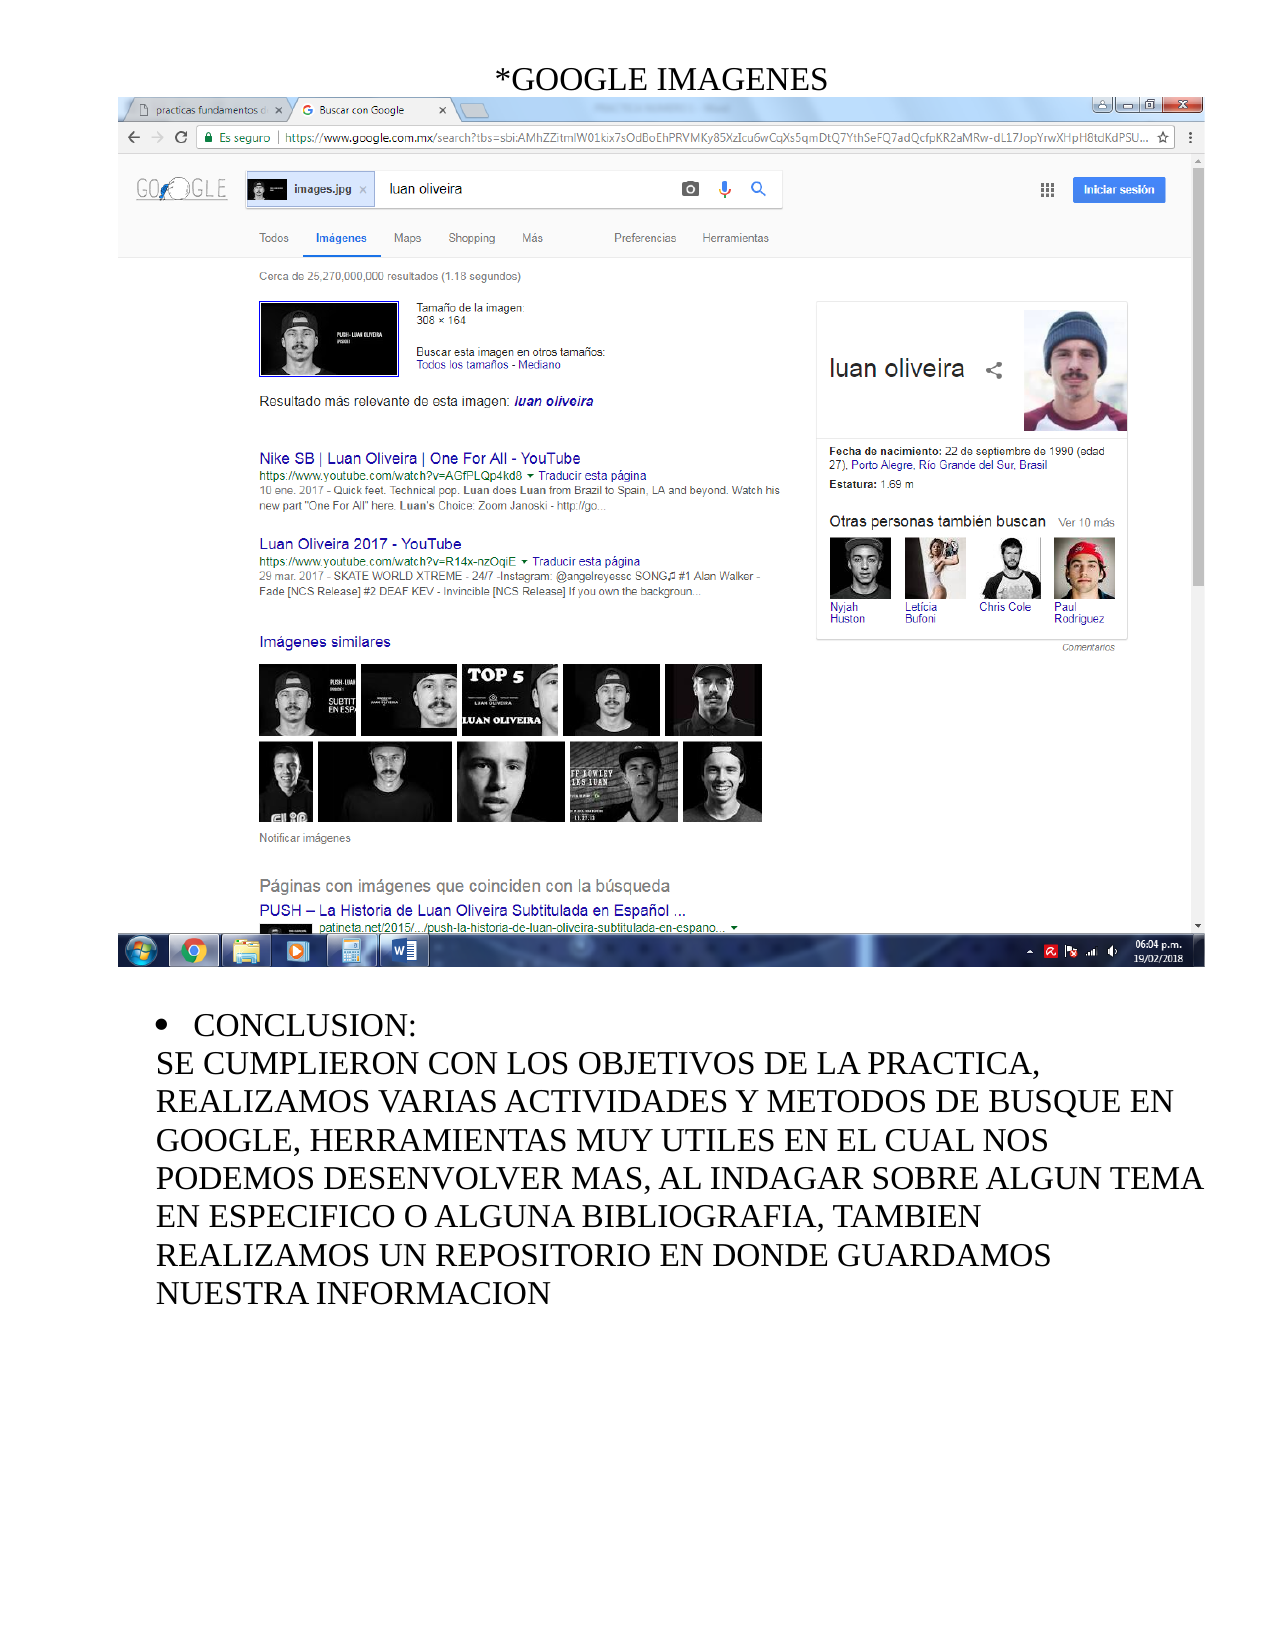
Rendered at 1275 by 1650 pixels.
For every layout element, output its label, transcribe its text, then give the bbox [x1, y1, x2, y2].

text SE CUMPLIERON CON LOS OBJETIVOS DE LA PRACTICA, REALIZAMOS VARIAS ACTIVIDADES Y METODOS DE BUSQUE EN GOOGLE, HERRAMIENTAS MUY UTILES EN EL CUAL NOS PODEMOS DESENVOLVER MAS, AL INDAGAR SOBRE ALGUN TEMA EN ESPECIFICO O ALGUNA BIBLIOGRAFIA, TAMBIEN REALIZAMOS UN REPOSITORIO EN DONDE GUARDAMOS NUESTRA INFORMACION [156, 1043, 1205, 1312]
text *GOOGLE IMAGENES [118, 59, 1205, 97]
list CONCLUSION: [156, 1005, 1205, 1043]
